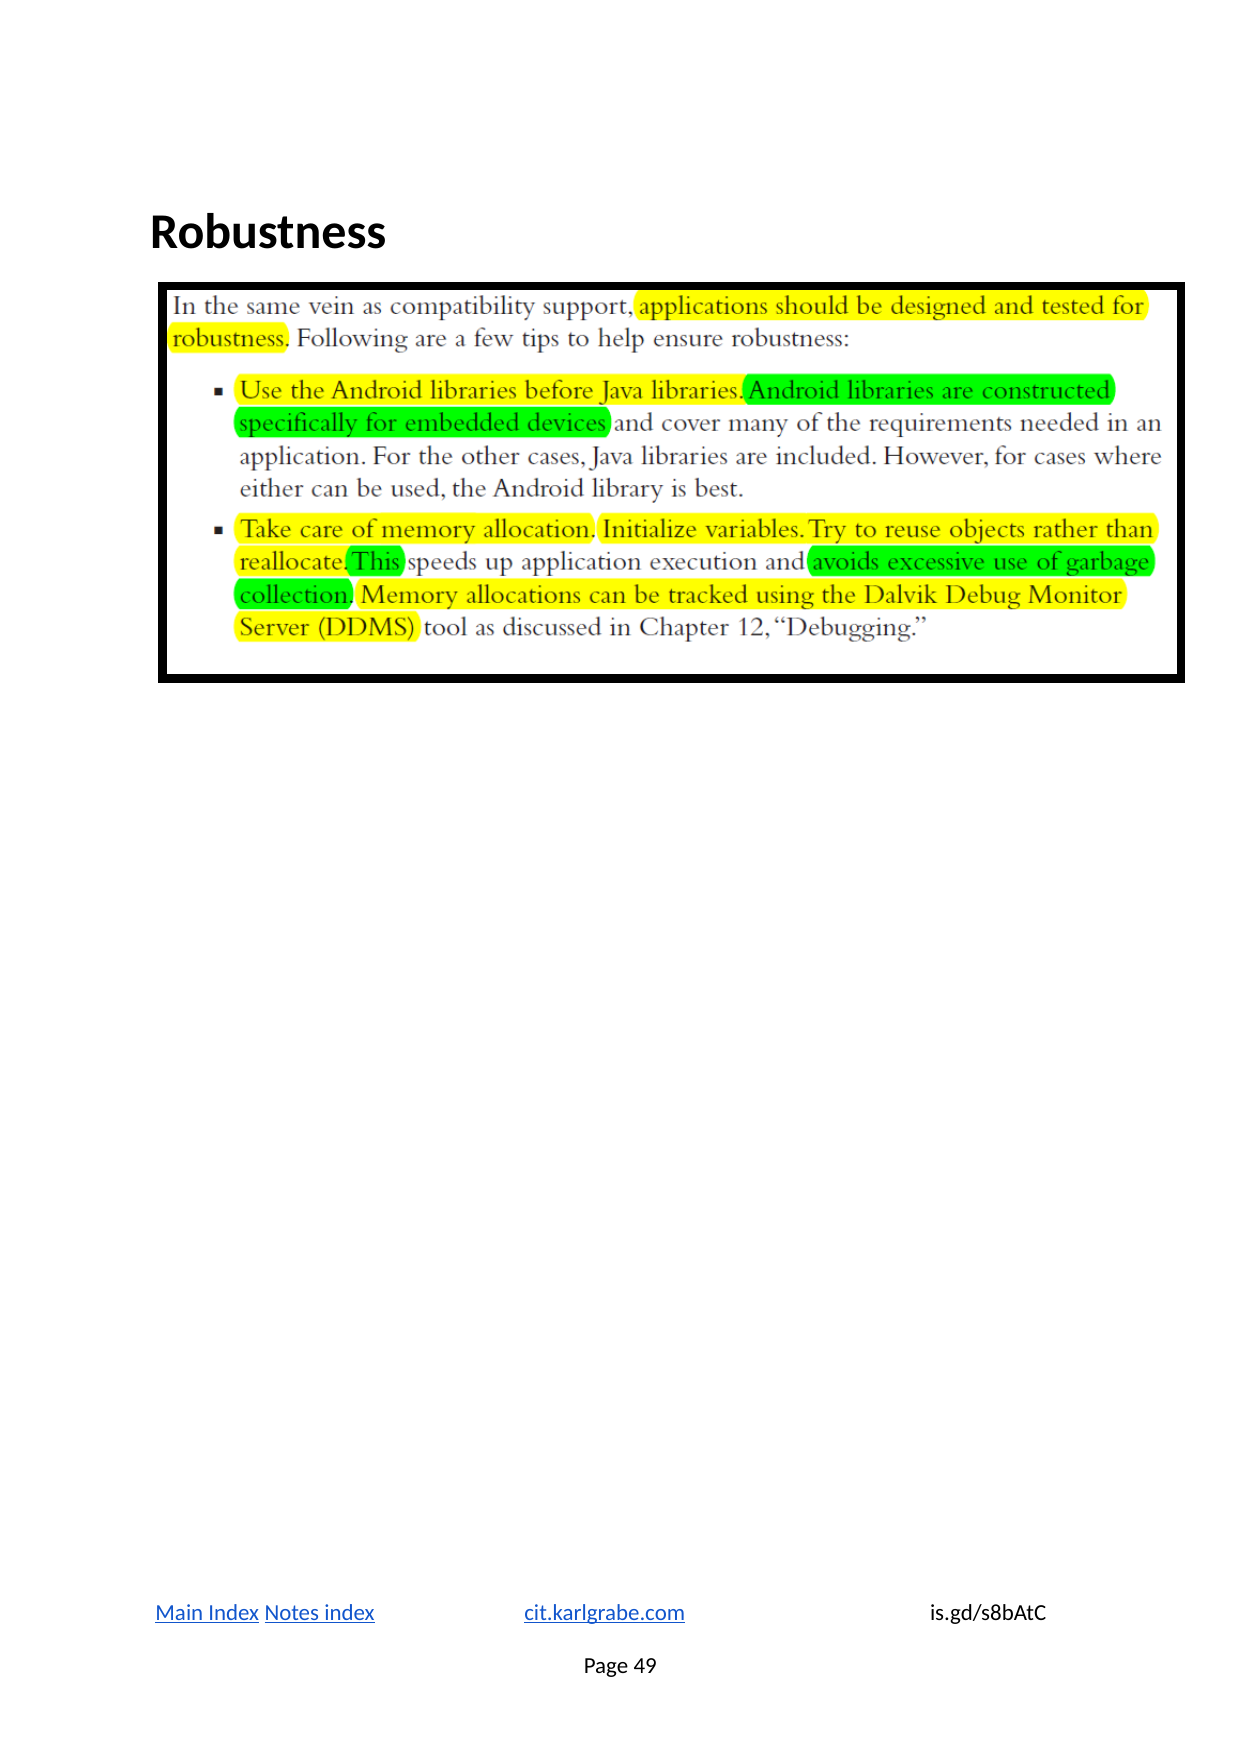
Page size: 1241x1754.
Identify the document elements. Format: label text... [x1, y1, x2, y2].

subtitle Robustness [150, 200, 1090, 261]
picture [167, 290, 1177, 674]
